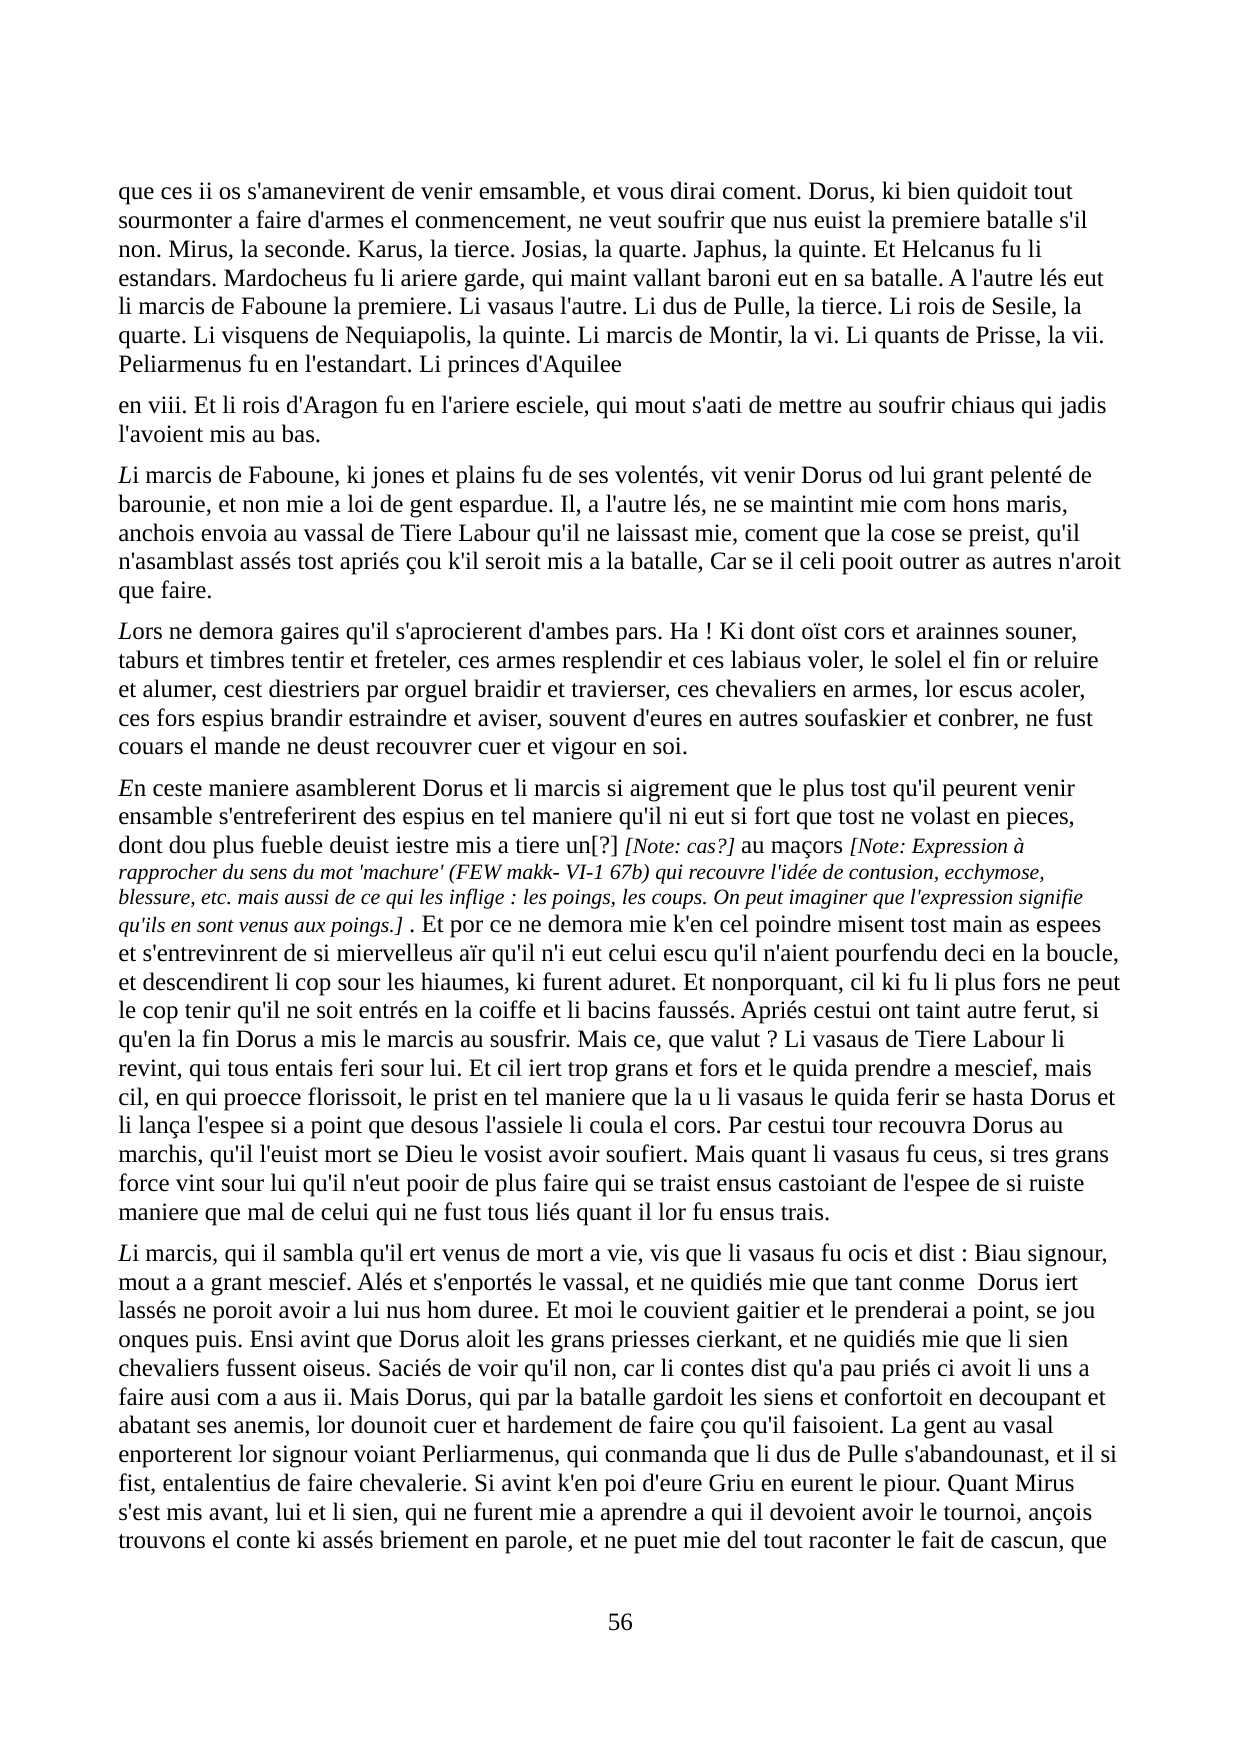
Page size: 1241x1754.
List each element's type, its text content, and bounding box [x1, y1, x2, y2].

text Li marcis de Faboune, ki jones et plains fu de ses volentés, vit venir Dorus od lui grant pelenté de barounie, et non mie a loi de gent espardue. Il, a l'autre lés, ne se maintint mie com hons maris, anchois envoia au vassal de Tiere Labour qu'il ne laissast mie, coment que la cose se preist, qu'il n'asamblast assés tost apriés çou k'il seroit mis a la batalle, Car se il celi pooit outrer as autres n'aroit que faire. [118, 246, 1122, 390]
text Lors ne demora gaires qu'il s'aprocierent d'ambes pars. Ha ! Ki dont oïst cors et arainnes souner, taburs et timbres tentir et freteler, ces armes resplendir et ces labiaus voler, le solel el fin or reluire et alumer, cest diestriers par orguel braidir et travierser, ces chevaliers en armes, lor escus acoler, ces fors espius brandir estraindre et aviser, souvent d'eures en autres soufaskier et conbrer, ne fust couars el mande ne deust recouvrer cuer et vigour en soi. [118, 403, 1122, 546]
text Quant ce vit Peliarmenus, si eut paour de son sort et conmanda que li marcis de Montir et li rois de Sesile se meissent a la batalle. Cil, ki la force eurent, le fisent si aigrement que bien veoir le puet on, car li marcis et li sien estoient une gent de tres aigre viertut. Et avoec tout çou,il avoient eu proumesse de faire bien le besougne, pour coi tuit se misent avant si qu'il i parut. Car li contes dist que li marcis deseure dis avoit coisi Dorum u il avoit ocis un sien ami. Il trestourne le diestrier sour coi il sist et vint a lui de si grant ravine que, vosist u non, li preus Dorus le feri li marcis avant qu'il s'en fust dounés regart un cop de si fort brac qu'il andeus en guerpi les estriers, et s'aclina sour le col dou diestrier, si qu'avant qu'il les euist recouvrés li vint li marcis de si priés que, vausist u non, le mist jus a tiere dou cheval. Illuec fu mis a piet li preus Dorus, ki ainc mais jor de sa vie n'avoit esté mis a tiere pour cop qu'il receust, et pour ce fu il si iriés que la u il vit le marcis, le courut il sus conme lions, et li pourfendi son diestrier deci k'en la coraille. [118, 1411, 1122, 1554]
text en viii. Et li rois d'Aragon fu en l'ariere esciele, qui mout s'aati de mettre au soufrir chiaus qui jadis l'avoient mis au bas. [118, 176, 1122, 234]
text En ceste maniere asamblerent Dorus et li marcis si aigrement que le plus tost qu'il peurent venir ensamble s'entreferirent des espius en tel maniere qu'il ni eut si fort que tost ne volast en pieces, dont dou plus fueble deuist iestre mis a tiere un[?] [Note: cas?] au maçors [Note: Expression à rapprocher du sens du mot 'machure' (FEW makk- VI-1 67b) qui recouvre l'idée de contusion, ecchymose, blessure, etc. mais aussi de ce qui les inflige : les poings, les coups. On peut imaginer que l'expression signifie qu'ils en sont venus aux poings.] . Et por ce ne demora mie k'en cel poindre misent tost main as espees et s'entrevinrent de si miervelleus aïr qu'il n'i eut celui escu qu'il n'aient pourfendu deci en la boucle, et descendirent li cop sour les hiaumes, ki furent aduret. Et nonporquant, cil ki fu li plus fors ne peut le cop tenir qu'il ne soit entrés en la coiffe et li bacins faussés. Apriés cestui ont taint autre ferut, si qu'en la fin Dorus a mis le marcis au sousfrir. Mais ce, que valut ? Li vasaus de Tiere Labour li revint, qui tous entais feri sour lui. Et cil iert trop grans et fors et le quida prendre a mescief, mais cil, en qui proecce florissoit, le prist en tel maniere que la u li vasaus le quida ferir se hasta Dorus et li lança l'espee si a point que desous l'assiele li coula el cors. Par cestui tour recouvra Dorus au marchis, qu'il l'euist mort se Dieu le vosist avoir soufiert. Mais quant li vasaus fu ceus, si tres grans force vint sour lui qu'il n'eut pooir de plus faire qui se traist ensus castoiant de l'espee de si ruiste maniere que mal de celui qui ne fust tous liés quant il lor fu ensus trais. [118, 559, 1122, 1012]
text Li marcis, qui il sambla qu'il ert venus de mort a vie, vis que li vasaus fu ocis et dist : Biau signour, mout a a grant mescief. Alés et s'enportés le vassal, et ne quidiés mie que tant conme Dorus iert lassés ne poroit avoir a lui nus hom duree. Et moi le couvient gaitier et le prenderai a point, se jou onques puis. Ensi avint que Dorus aloit les grans priesses cierkant, et ne quidiés mie que li sien chevaliers fussent oiseus. Saciés de voir qu'il non, car li contes dist qu'a pau priés ci avoit li uns a faire ausi com a aus ii. Mais Dorus, qui par la batalle gardoit les siens et confortoit en decoupant et abatant ses anemis, lor dounoit cuer et hardement de faire çou qu'il faisoient. La gent au vasal enporterent lor signour voiant Perliarmenus, qui conmanda que li dus de Pulle s'abandounast, et il si fist, entalentius de faire chevalerie. Si avint k'en poi d'eure Griu en eurent le piour. Quant Mirus s'est mis avant, lui et li sien, qui ne furent mie a aprendre a qui il devoient avoir le tournoi, ançois trouvons el conte ki assés briement en parole, et ne puet mie del tout raconter le fait de cascun, que Mirus et li sien misent si au desous es premieres venues le duc de Pulle et le marcis qu'il en pau d'eure ne sortirent de ci a lor gent et ont tiere pierdue. [118, 1024, 1122, 1398]
